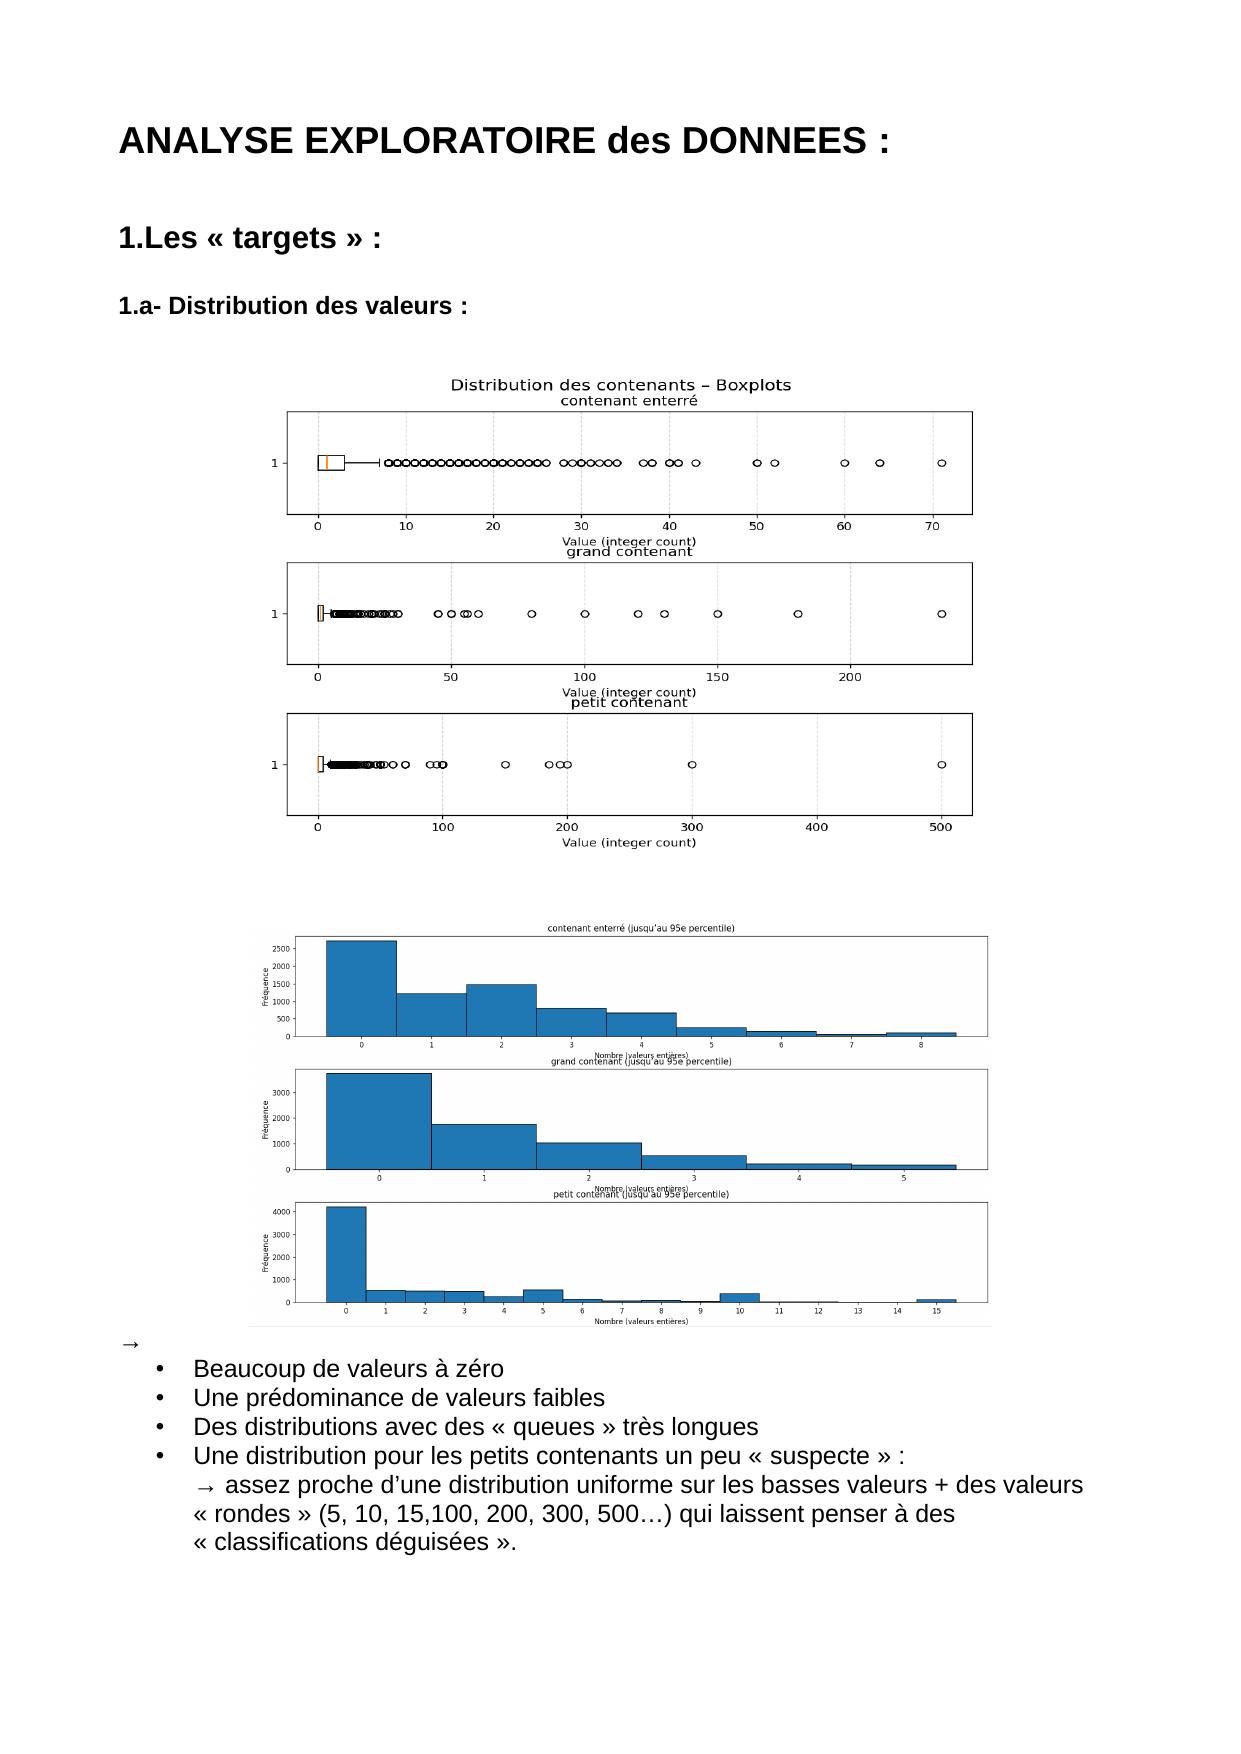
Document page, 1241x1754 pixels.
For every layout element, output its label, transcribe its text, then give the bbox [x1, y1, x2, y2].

list Beaucoup de valeurs à zéro [156, 1354, 1122, 1383]
picture [248, 923, 992, 1327]
list Une prédominance de valeurs faibles [156, 1383, 1122, 1412]
list Des distributions avec des « queues » très longues [156, 1412, 1122, 1441]
list → assez proche d’une distribution uniforme sur les basses valeurs + des valeurs « rondes » (5, 10, 15,100, 200, 300, 500…) qui laissent penser à des « classifications déguisées ». [156, 1470, 1122, 1556]
text ANALYSE EXPLORATOIRE des DONNEES : [118, 118, 1122, 161]
text 1.Les « targets » : [118, 219, 1122, 255]
picture [266, 376, 974, 850]
text → [118, 1326, 1122, 1354]
list Une distribution pour les petits contenants un peu « suspecte » : [156, 1441, 1122, 1470]
text 1.a- Distribution des valeurs : [118, 291, 1122, 319]
